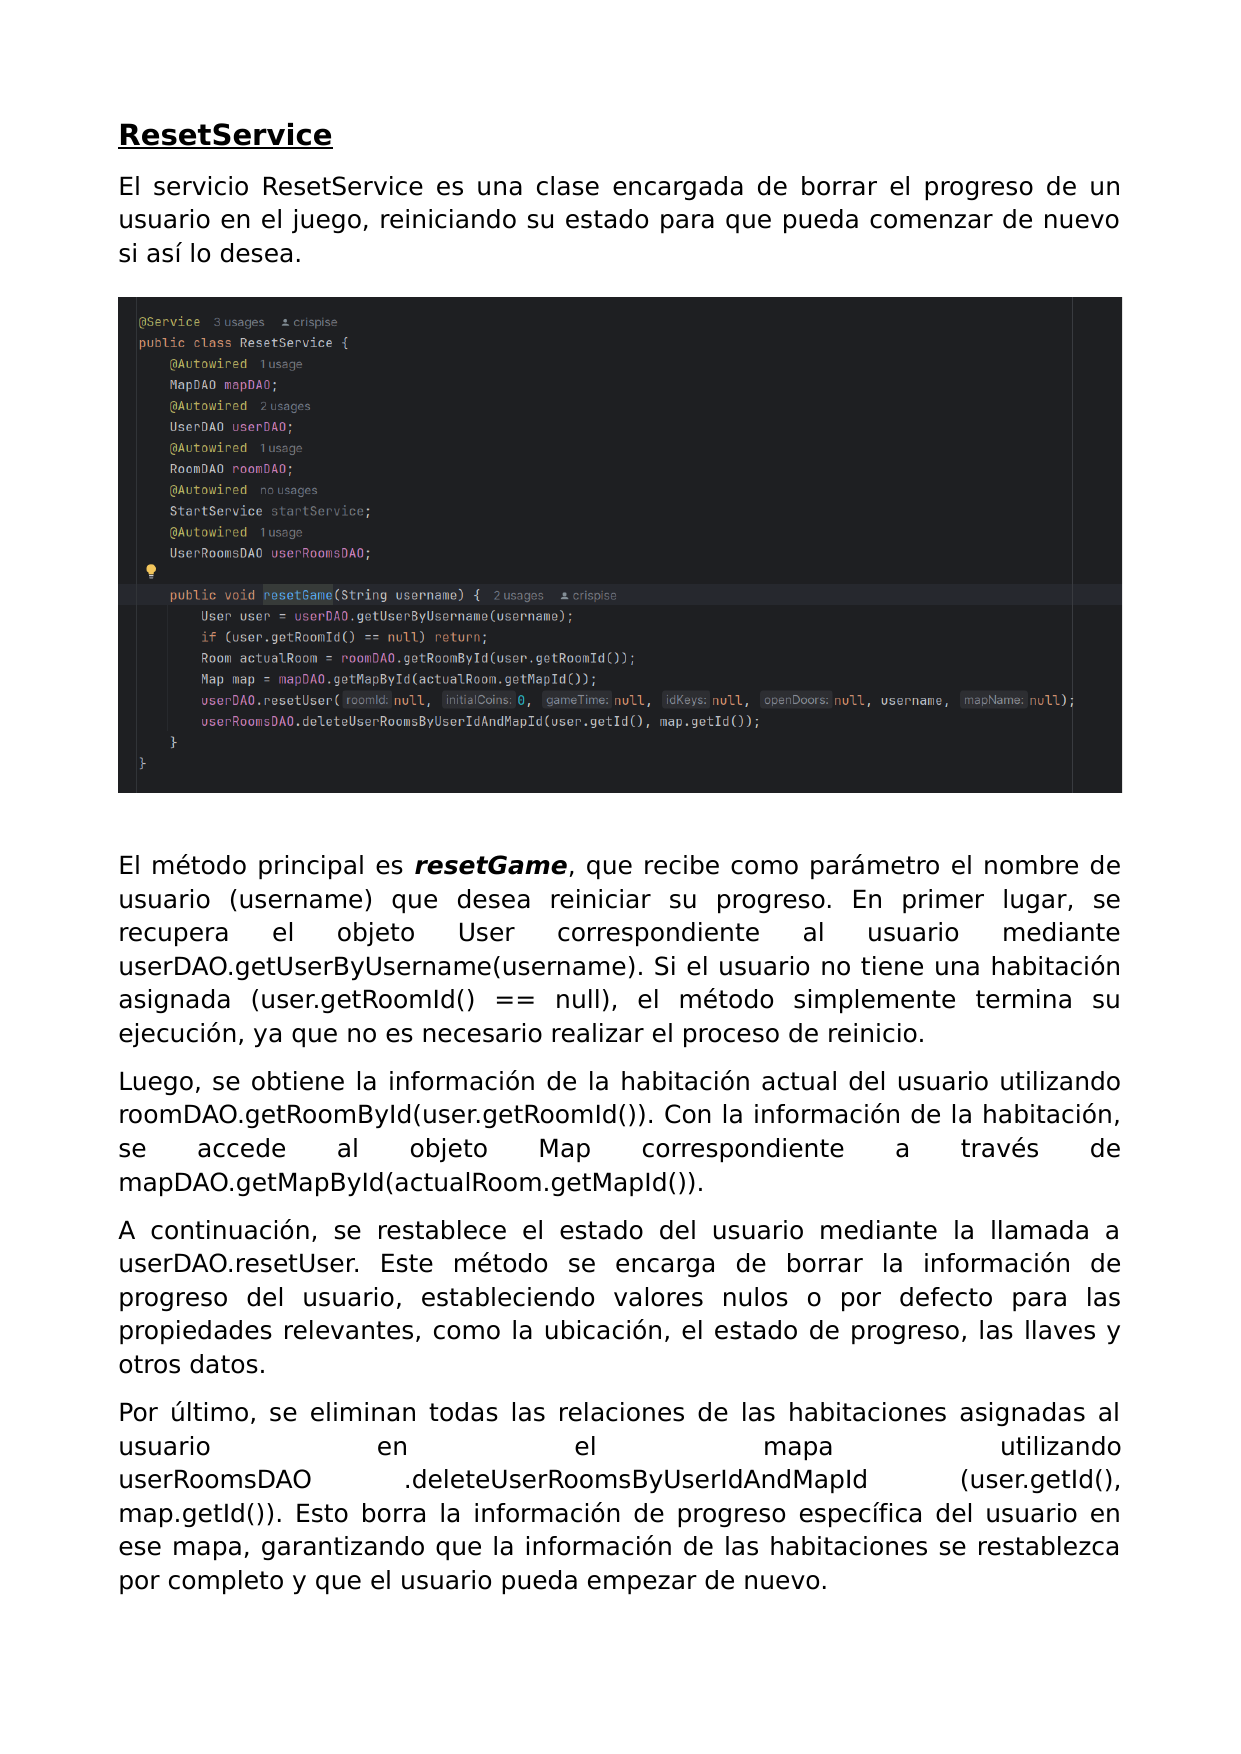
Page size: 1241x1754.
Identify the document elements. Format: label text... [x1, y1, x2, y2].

text A continuación, se restablece el estado del usuario mediante la llamada a userDAO.resetUser. Este método se encarga de borrar la información de progreso del usuario, estableciendo valores nulos o por defecto para las propiedades relevantes, como la ubicación, el estado de progreso, las llaves y otros datos. [118, 1216, 1122, 1379]
text Por último, se eliminan todas las relaciones de las habitaciones asignadas al usuario en el mapa utilizando userRoomsDAO .deleteUserRoomsByUserIdAndMapId (user.getId(), map.getId()). Esto borra la información de progreso específica del usuario en ese mapa, garantizando que la información de las habitaciones se restablezca por completo y que el usuario pueda empezar de nuevo. [118, 1398, 1122, 1595]
text Luego, se obtiene la información de la habitación actual del usuario utilizando roomDAO.getRoomById(user.getRoomId()). Con la información de la habitación, se accede al objeto Map correspondiente a través de mapDAO.getMapById(actualRoom.getMapId()). [118, 1067, 1122, 1197]
text ResetService [118, 118, 1122, 152]
text El método principal es resetGame, que recibe como parámetro el nombre de usuario (username) que desea reiniciar su progreso. En primer lugar, se recupera el objeto User correspondiente al usuario mediante userDAO.getUserByUsername(username). Si el usuario no tiene una habitación asignada (user.getRoomId() == null), el método simplemente termina su ejecución, ya que no es necesario realizar el proceso de reinicio. [118, 851, 1122, 1048]
text El servicio ResetService es una clase encargada de borrar el progreso de un usuario en el juego, reiniciando su estado para que pueda comenzar de nuevo si así lo desea. [118, 172, 1122, 268]
picture [118, 297, 1123, 793]
